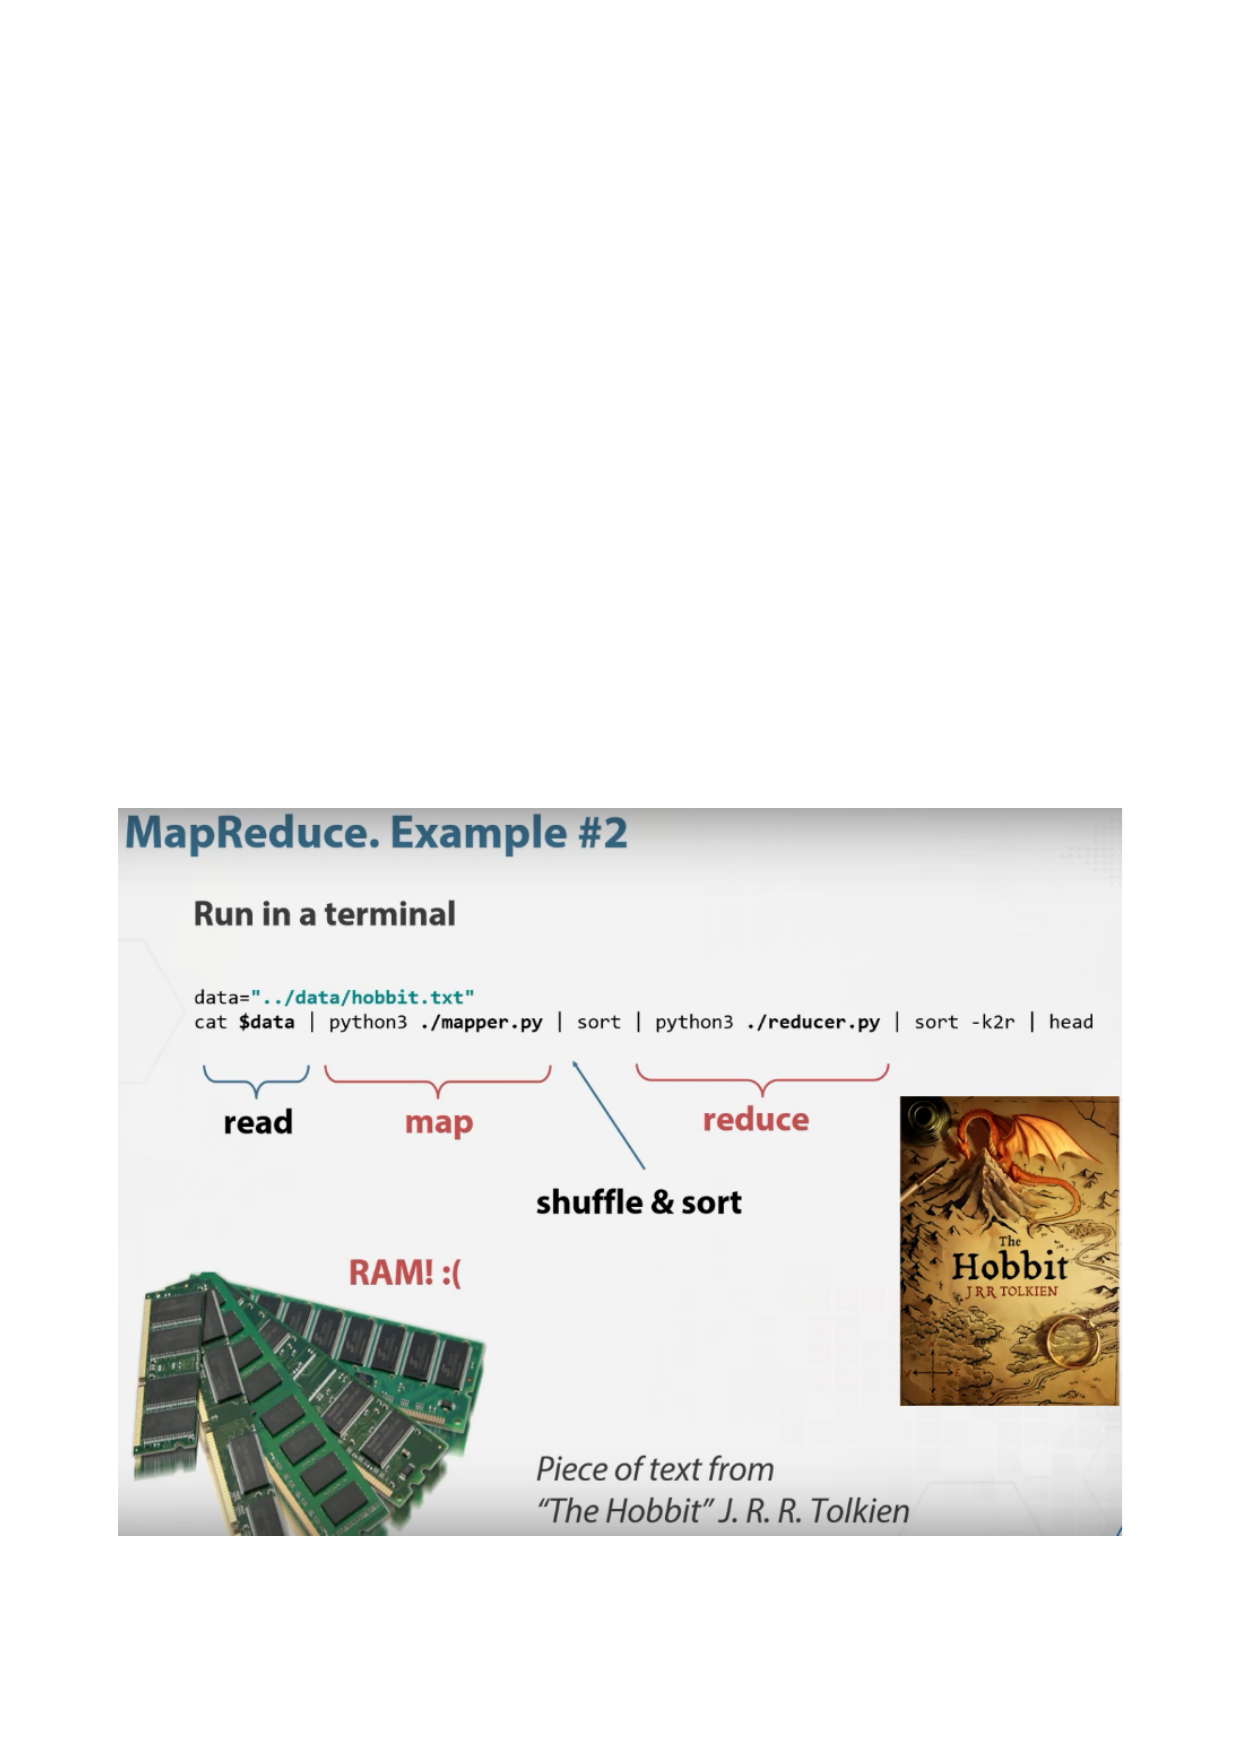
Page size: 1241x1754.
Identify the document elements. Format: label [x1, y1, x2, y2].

picture [118, 808, 1123, 1536]
